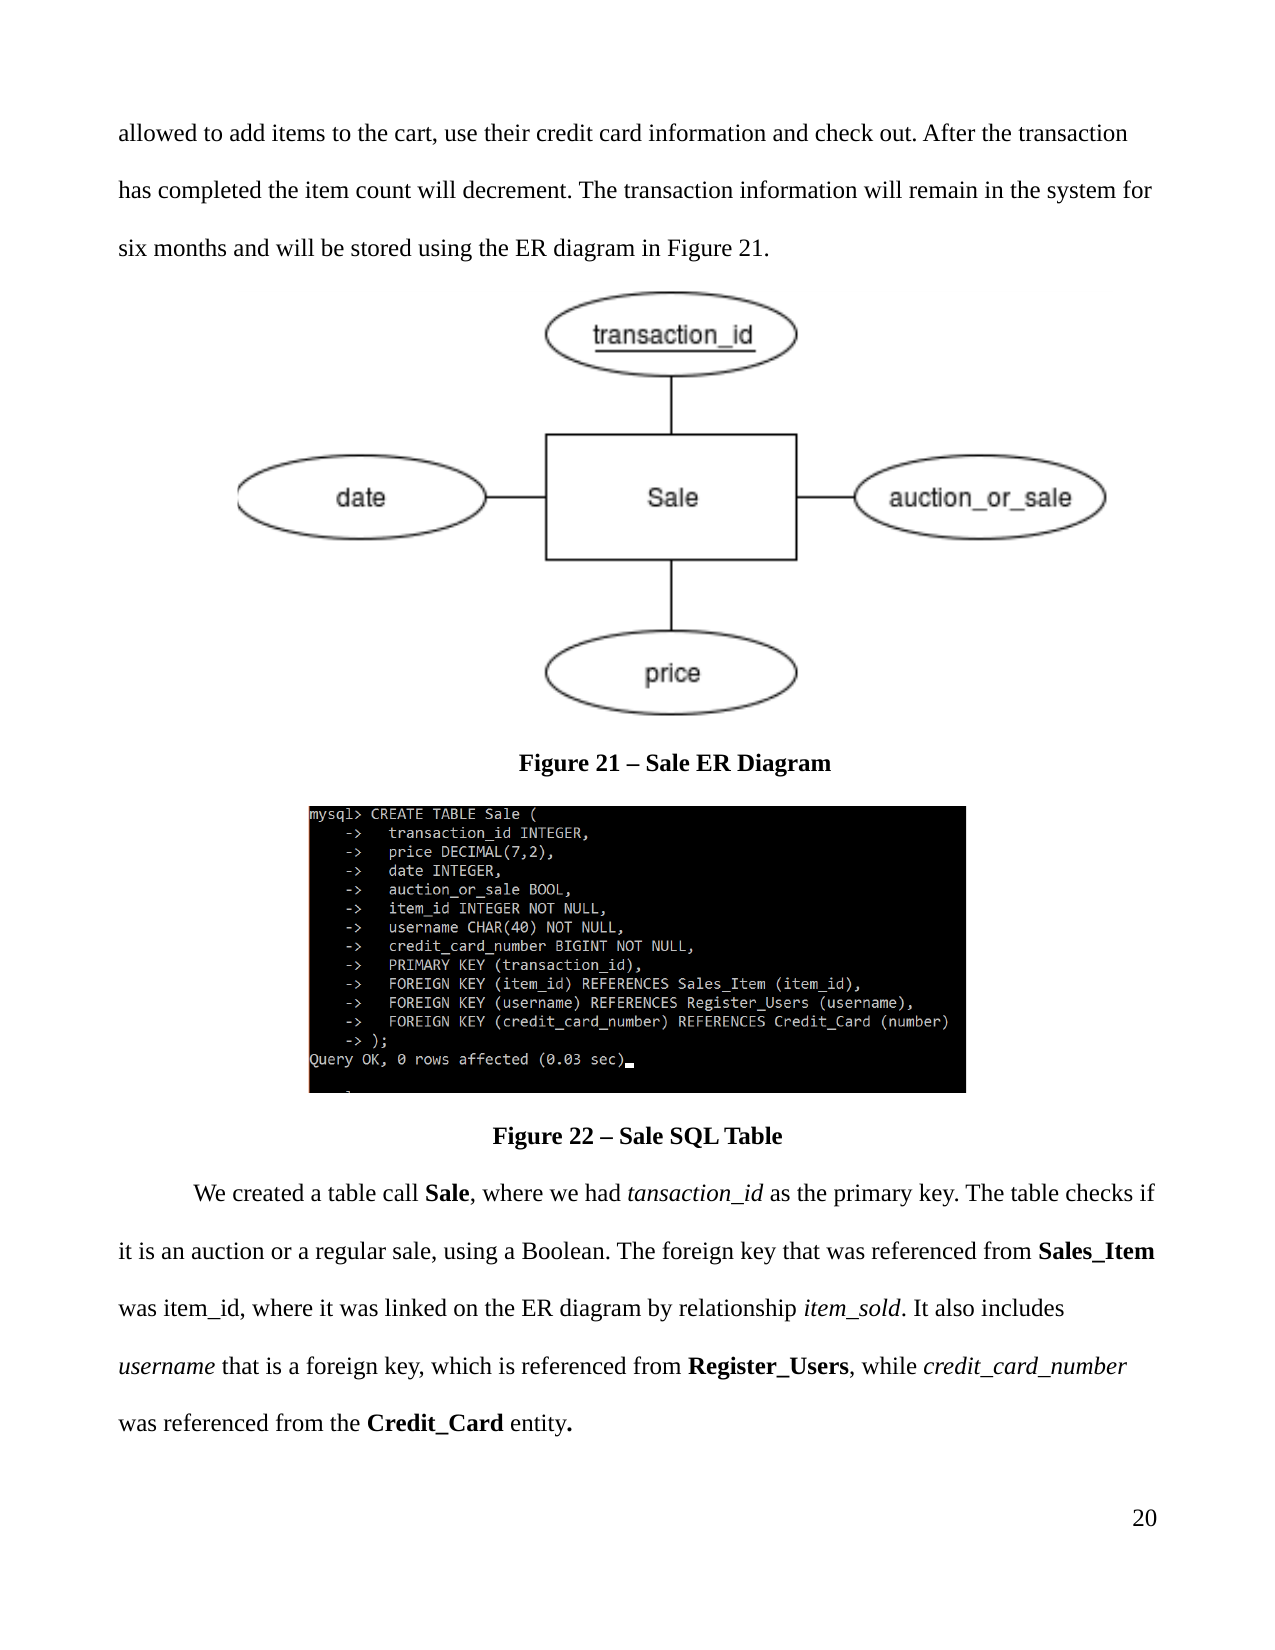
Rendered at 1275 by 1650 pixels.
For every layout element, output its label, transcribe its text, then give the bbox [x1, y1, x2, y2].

picture [237, 290, 1113, 718]
text Figure 22 – Sale SQL Table [118, 806, 1157, 1150]
text Figure 21 – Sale ER Diagram [118, 748, 1157, 777]
text We created a table call Sale, where we had tansaction_id as the primary key. The table checks if it is an auction or a regular sale, using a Boolean. The foreign key that was referenced from Sales_Item was item_id, where it was linked on the ER diagram by relationship item_sold. It also includes username that is a foreign key, which is referenced from Register_Users, while credit_card_number was referenced from the Credit_Card entity. [118, 1178, 1157, 1437]
picture [308, 806, 967, 1093]
text allowed to add items to the cart, use their credit card information and check out. After the transaction has completed the item count will decrement. The transaction information will remain in the system for six months and will be stored using the ER diagram in Figure 21. [118, 118, 1157, 262]
